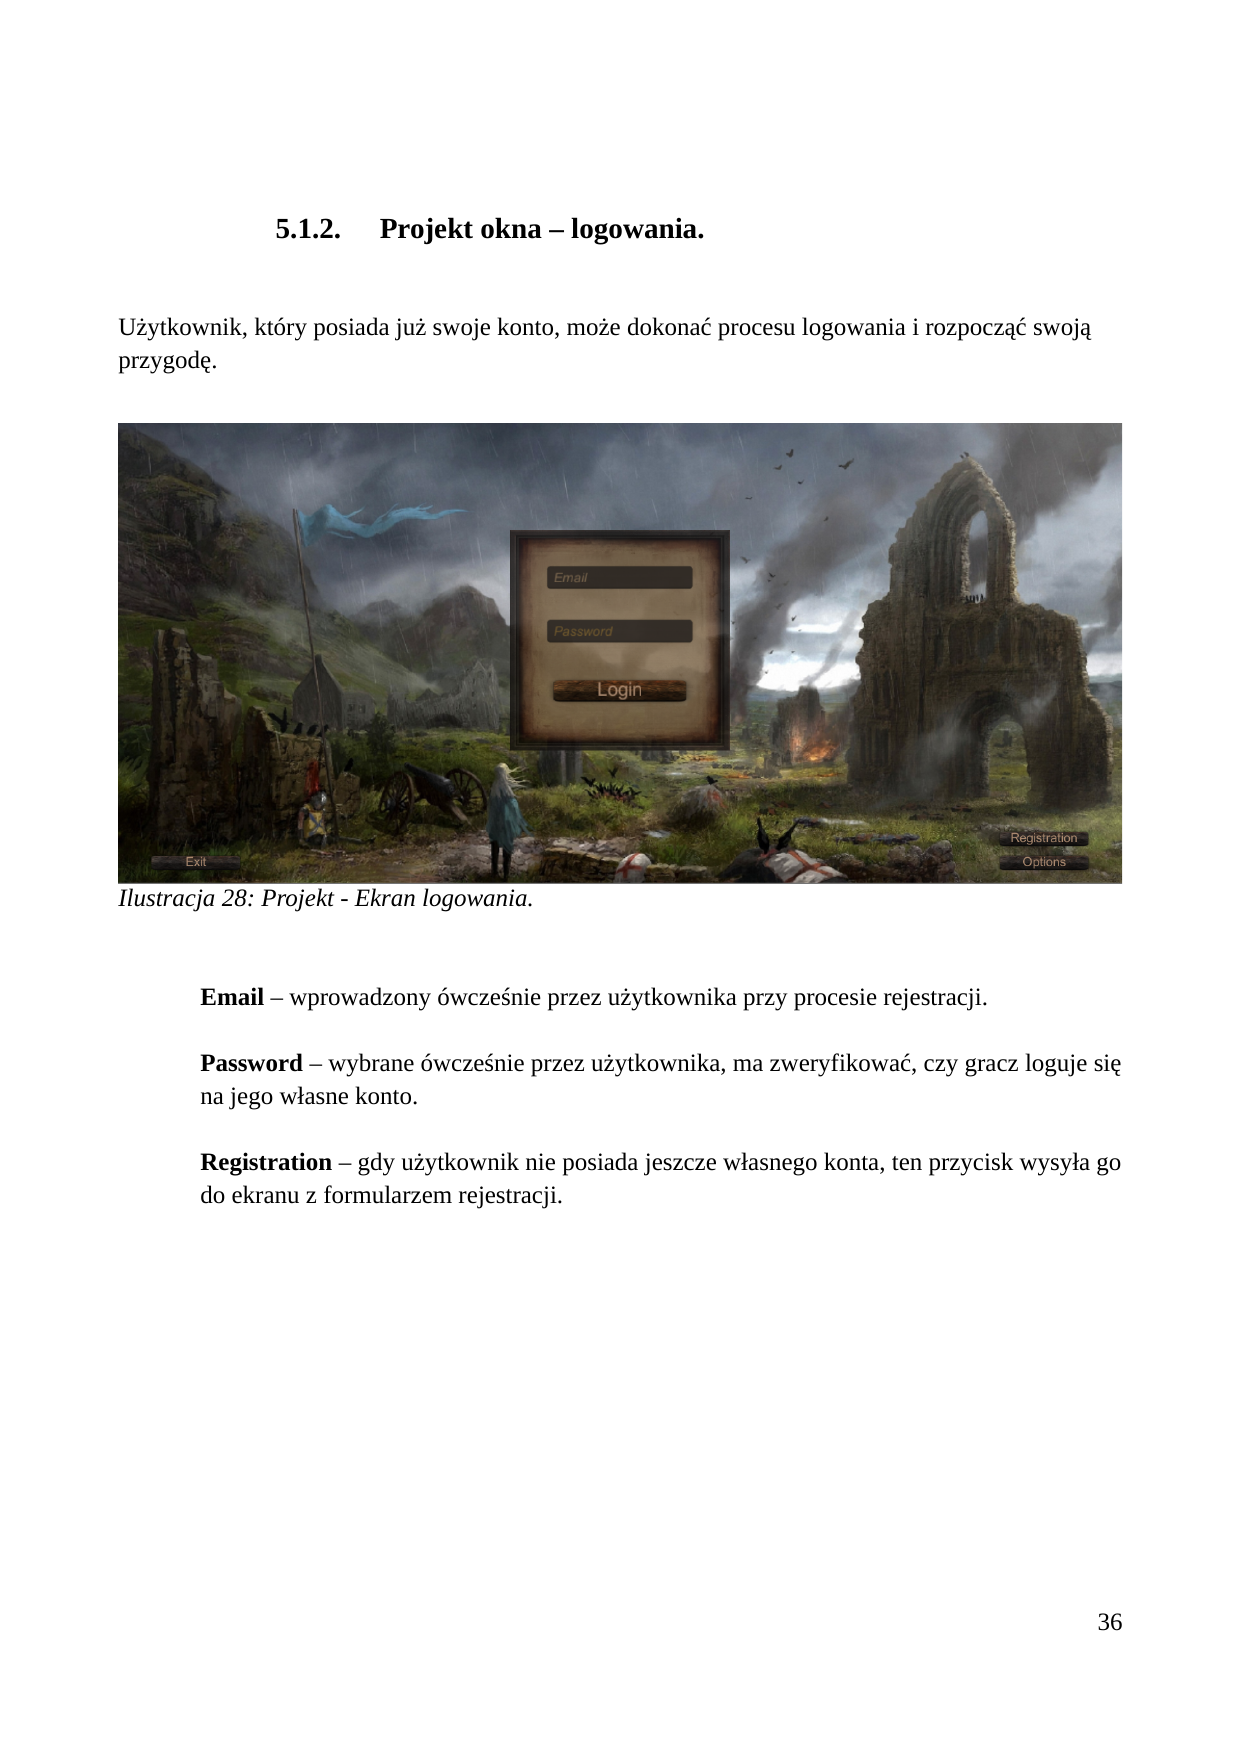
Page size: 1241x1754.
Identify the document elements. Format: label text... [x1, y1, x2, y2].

text Użytkownik, który posiada już swoje konto, może dokonać procesu logowania i rozpocząć swoją przygodę. [118, 312, 1122, 374]
text Registration – gdy użytkownik nie posiada jeszcze własnego konta, ten przycisk wysyła go do ekranu z formularzem rejestracji. [118, 1147, 1122, 1209]
text Password – wybrane ówcześnie przez użytkownika, ma zweryfikować, czy gracz loguje się na jego własne konto. [118, 1048, 1122, 1110]
text Email – wprowadzony ówcześnie przez użytkownika przy procesie rejestracji. [118, 982, 1122, 1011]
list Projekt okna – logowania. [268, 212, 1122, 245]
text Ilustracja 28: Projekt - Ekran logowania. [118, 884, 1122, 912]
picture [118, 423, 1123, 884]
